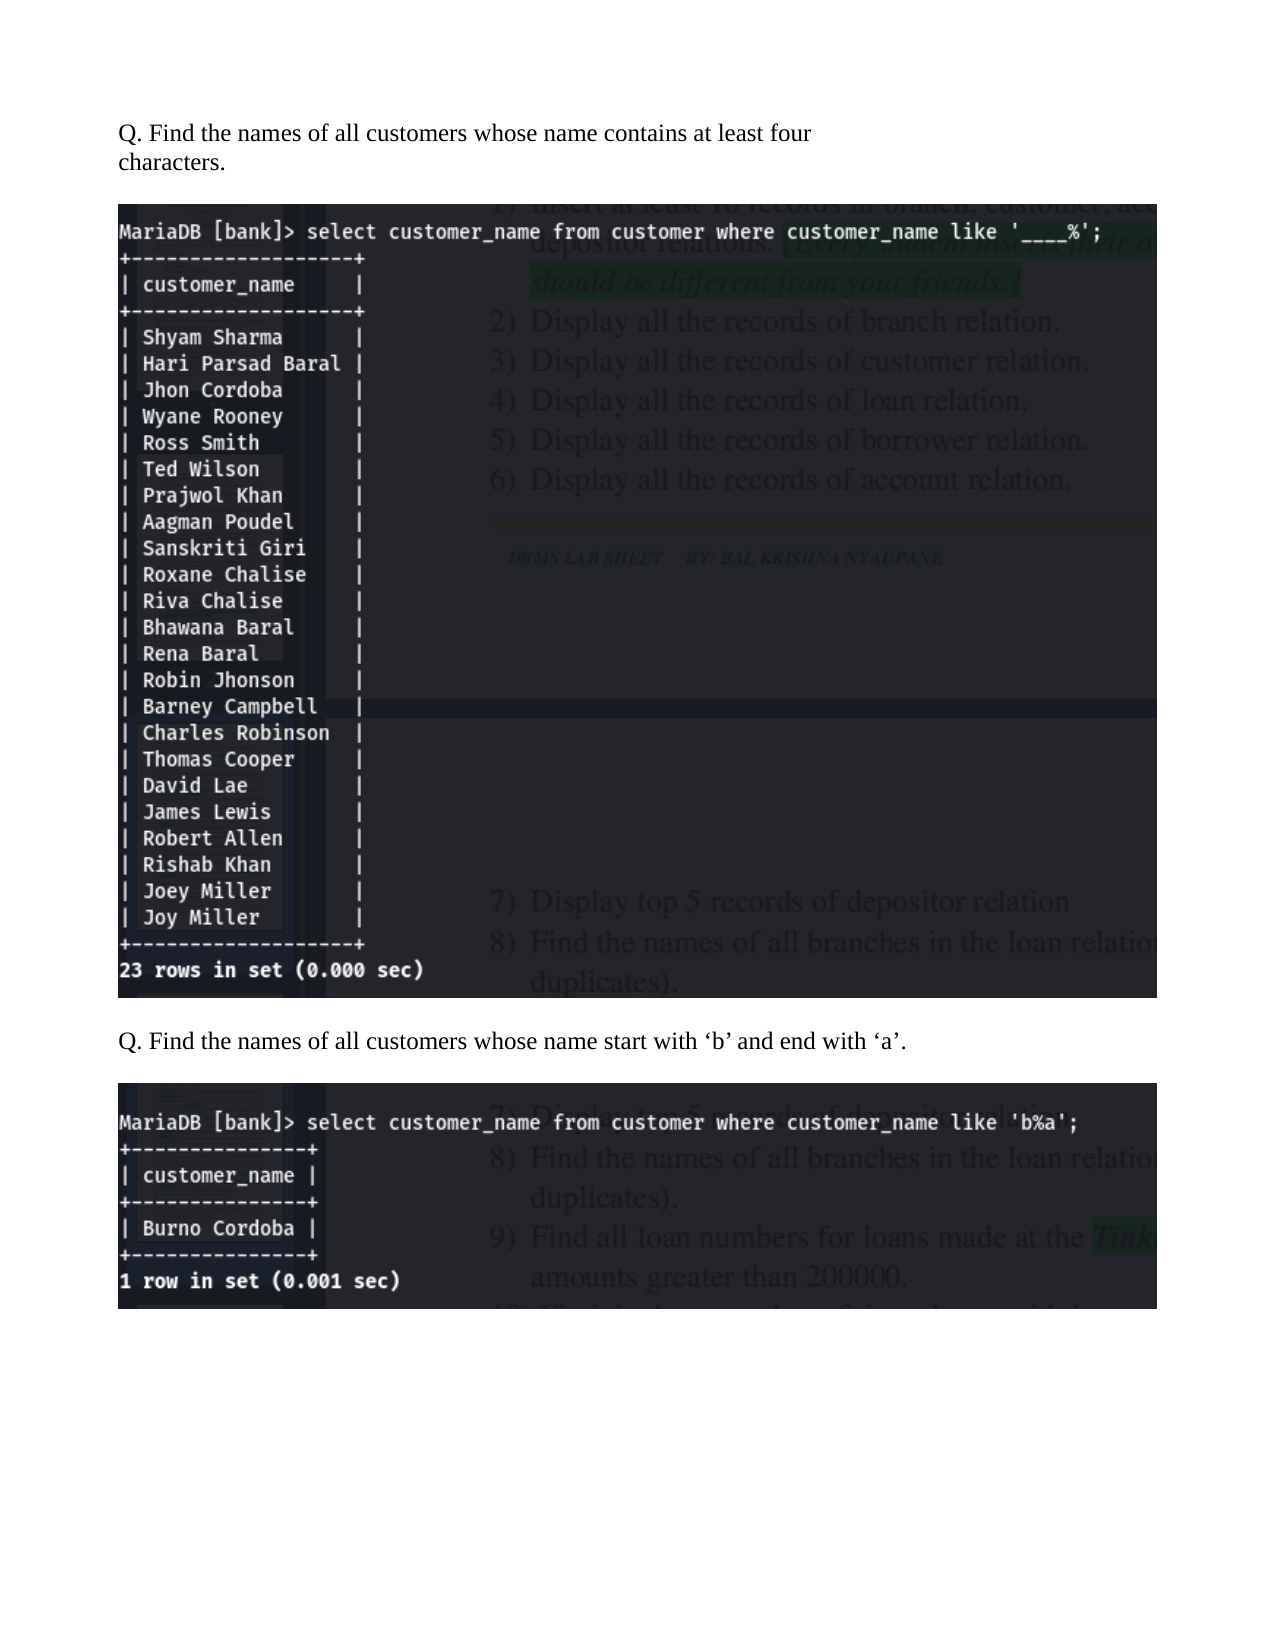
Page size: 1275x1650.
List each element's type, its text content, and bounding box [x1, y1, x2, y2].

text Q. Find the names of all customers whose name start with ‘b’ and end with ‘a’. [118, 1026, 1157, 1055]
text characters. [118, 147, 1157, 176]
text Q. Find the names of all customers whose name contains at least four [118, 118, 1157, 147]
picture [118, 204, 1157, 998]
picture [118, 1083, 1157, 1309]
